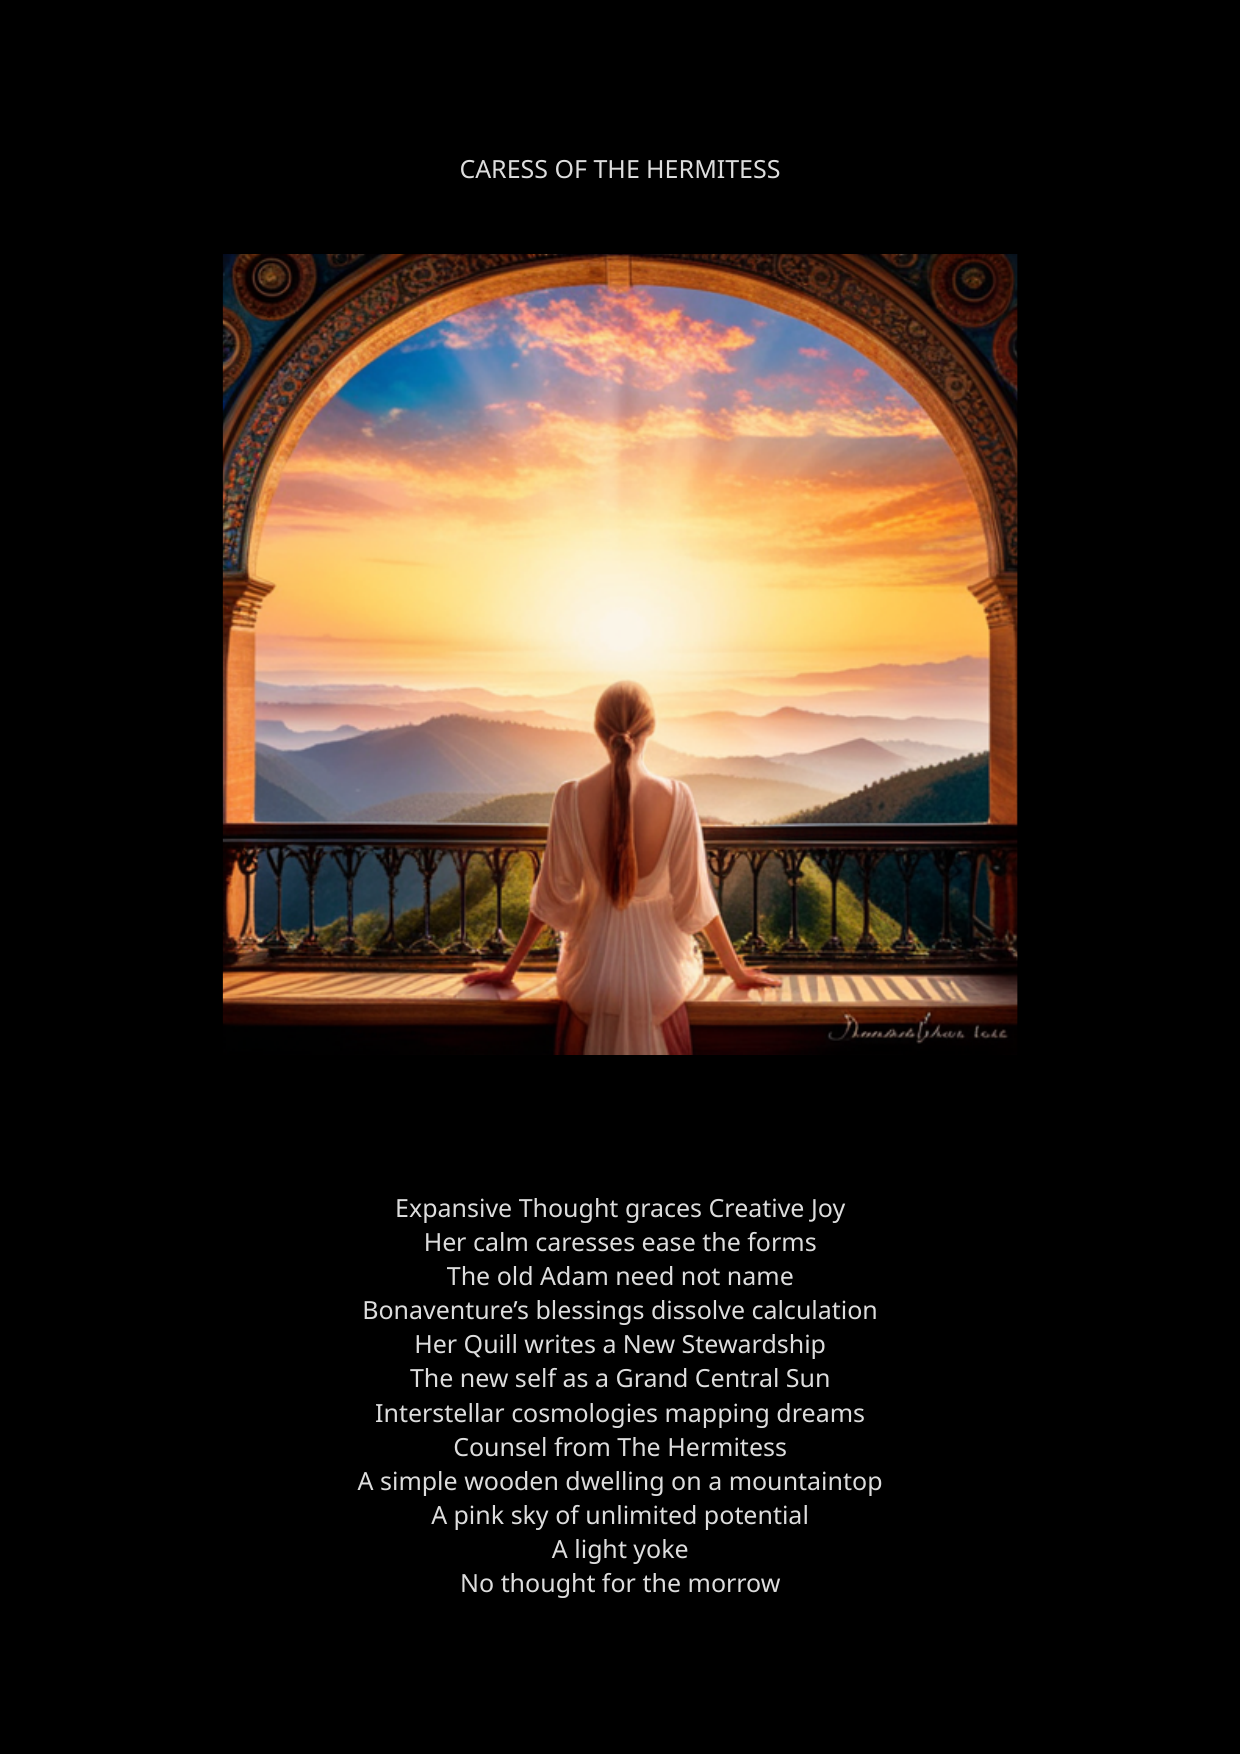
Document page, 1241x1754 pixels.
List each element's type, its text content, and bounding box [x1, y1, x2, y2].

text Interstellar cosmologies mapping dreams [118, 1395, 1122, 1429]
text Her Quill writes a New Stewardship [118, 1327, 1122, 1361]
text The new self as a Grand Central Sun [118, 1361, 1122, 1395]
text Bonaventure’s blessings dissolve calculation [118, 1293, 1122, 1327]
text No thought for the morrow [118, 1566, 1122, 1599]
text The old Adam need not name [118, 1259, 1122, 1293]
text Her calm caresses ease the forms [118, 1225, 1122, 1259]
text CARESS OF THE HERMITESS [118, 152, 1122, 186]
text A pink sky of unlimited potential [118, 1497, 1122, 1531]
text A simple wooden dwelling on a mountaintop [118, 1463, 1122, 1497]
text Expansive Thought graces Creative Joy [118, 1191, 1122, 1225]
text Counsel from The Hermitess [118, 1429, 1122, 1463]
picture [222, 254, 1018, 1055]
text A light yoke [118, 1531, 1122, 1566]
